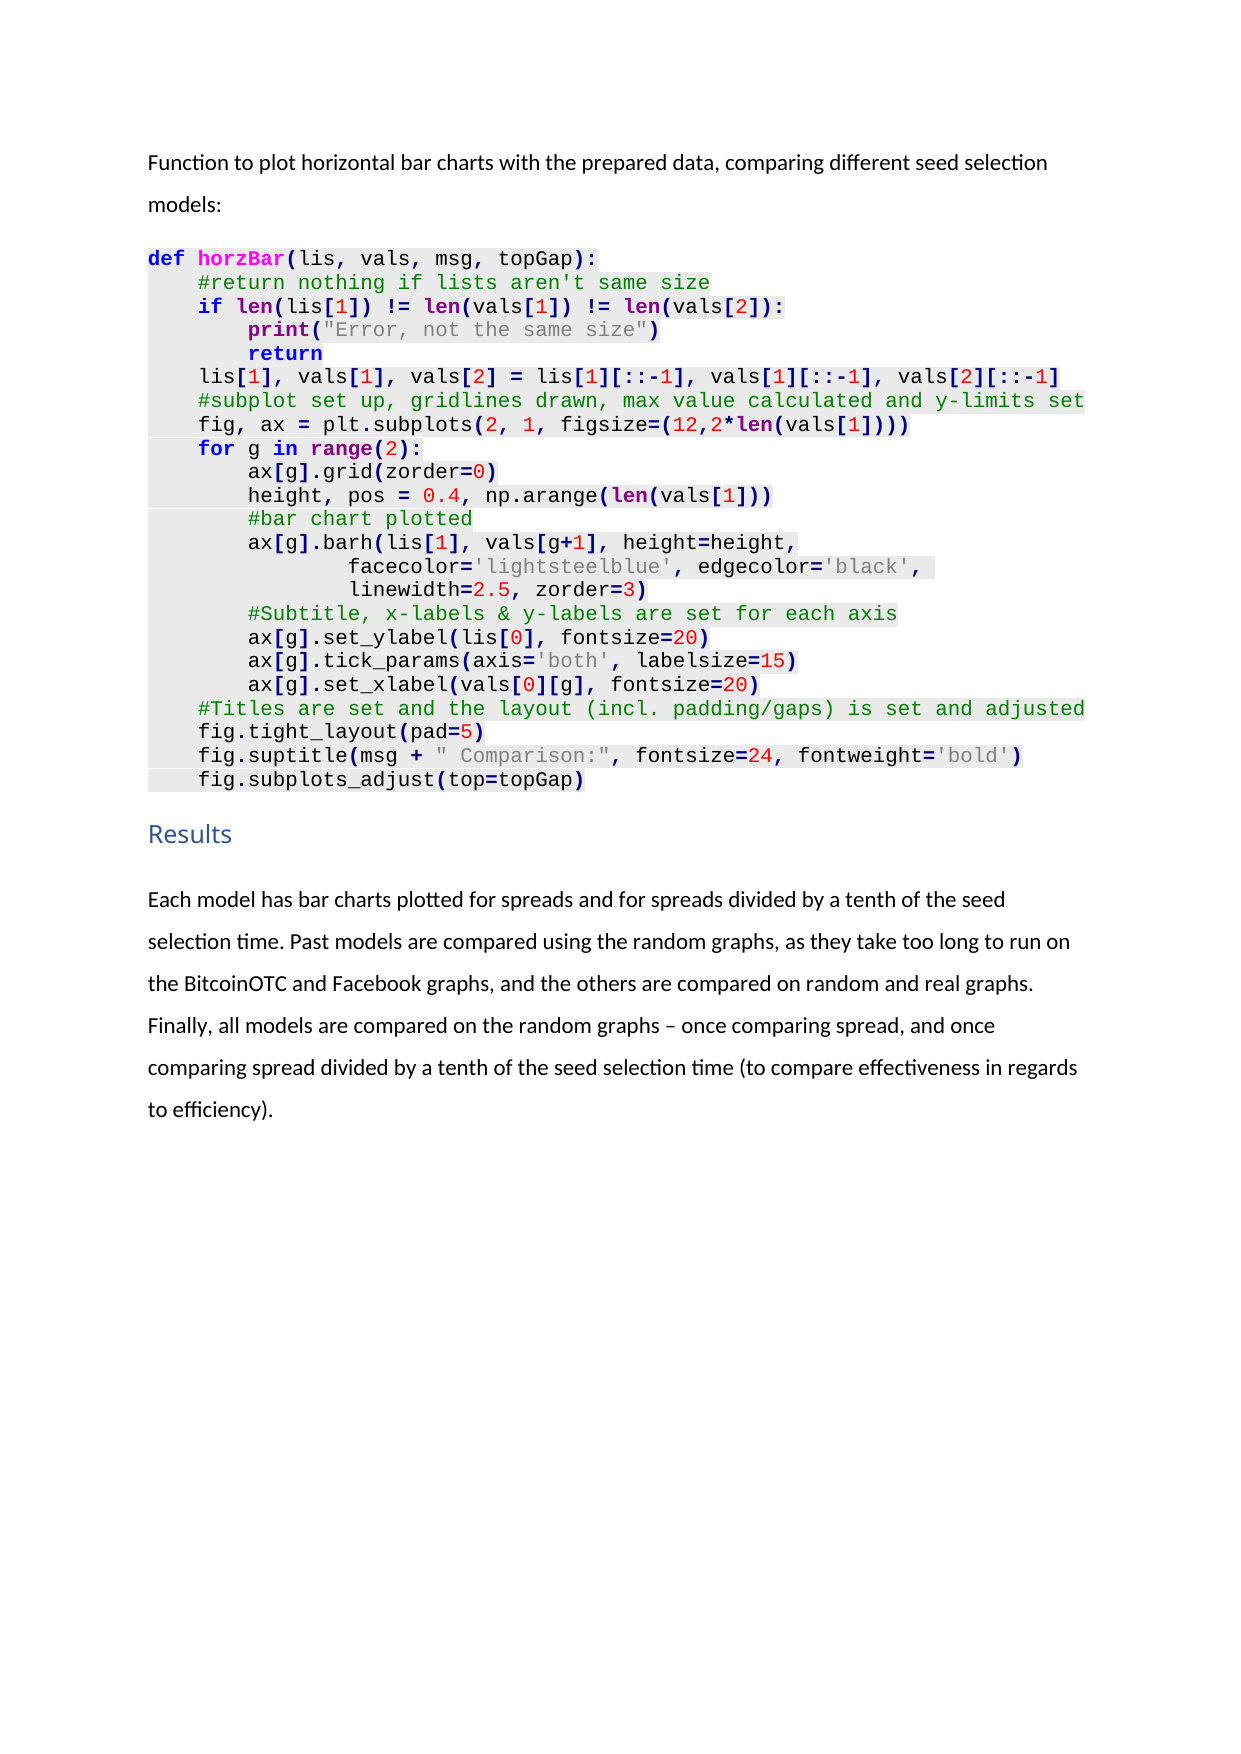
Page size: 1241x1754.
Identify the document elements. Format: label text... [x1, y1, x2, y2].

text linewidth=2.5, zorder=3) [148, 579, 1092, 603]
text #bar chart plotted [148, 508, 1092, 532]
text height, pos = 0.4, np.arange(len(vals[1])) [148, 485, 1092, 508]
text #subplot set up, gridlines drawn, max value calculated and y-limits set [148, 390, 1092, 414]
text print("Error, not the same size") [148, 319, 1092, 343]
text def horzBar(lis, vals, msg, topGap): [148, 248, 1092, 272]
text #Titles are set and the layout (incl. padding/gaps) is set and adjusted [148, 698, 1092, 721]
text fig.suptitle(msg + " Comparison:", fontsize=24, fontweight='bold') [148, 745, 1092, 768]
text ax[g].set_ylabel(lis[0], fontsize=20) [148, 627, 1092, 650]
text fig.subplots_adjust(top=topGap) [148, 768, 1092, 792]
text lis[1], vals[1], vals[2] = lis[1][::-1], vals[1][::-1], vals[2][::-1] [148, 367, 1092, 390]
text Function to plot horizontal bar charts with the prepared data, comparing different seed selection models: [148, 148, 1092, 218]
text ax[g].tick_params(axis='both', labelsize=15) [148, 650, 1092, 674]
subtitle Results [148, 817, 1092, 851]
text #return nothing if lists aren't same size [148, 272, 1092, 296]
text ax[g].set_xlabel(vals[0][g], fontsize=20) [148, 674, 1092, 698]
text return [148, 343, 1092, 367]
text Each model has bar charts plotted for spreads and for spreads divided by a tenth of the seed selection time. Past models are compared using the random graphs, as they take too long to run on the BitcoinOTC and Facebook graphs, and the others are compared on random and real graphs. Finally, all models are compared on the random graphs – once comparing spread, and once comparing spread divided by a tenth of the seed selection time (to compare effectiveness in regards to efficiency). [148, 885, 1092, 1123]
text #Subtitle, x-labels & y-labels are set for each axis [148, 603, 1092, 627]
text fig.tight_layout(pad=5) [148, 721, 1092, 745]
text for g in range(2): [148, 437, 1092, 461]
text facecolor='lightsteelblue', edgecolor='black', [148, 556, 1092, 579]
text if len(lis[1]) != len(vals[1]) != len(vals[2]): [148, 296, 1092, 319]
text ax[g].grid(zorder=0) [148, 461, 1092, 485]
text fig, ax = plt.subplots(2, 1, figsize=(12,2*len(vals[1]))) [148, 414, 1092, 437]
text ax[g].barh(lis[1], vals[g+1], height=height, [148, 532, 1092, 556]
